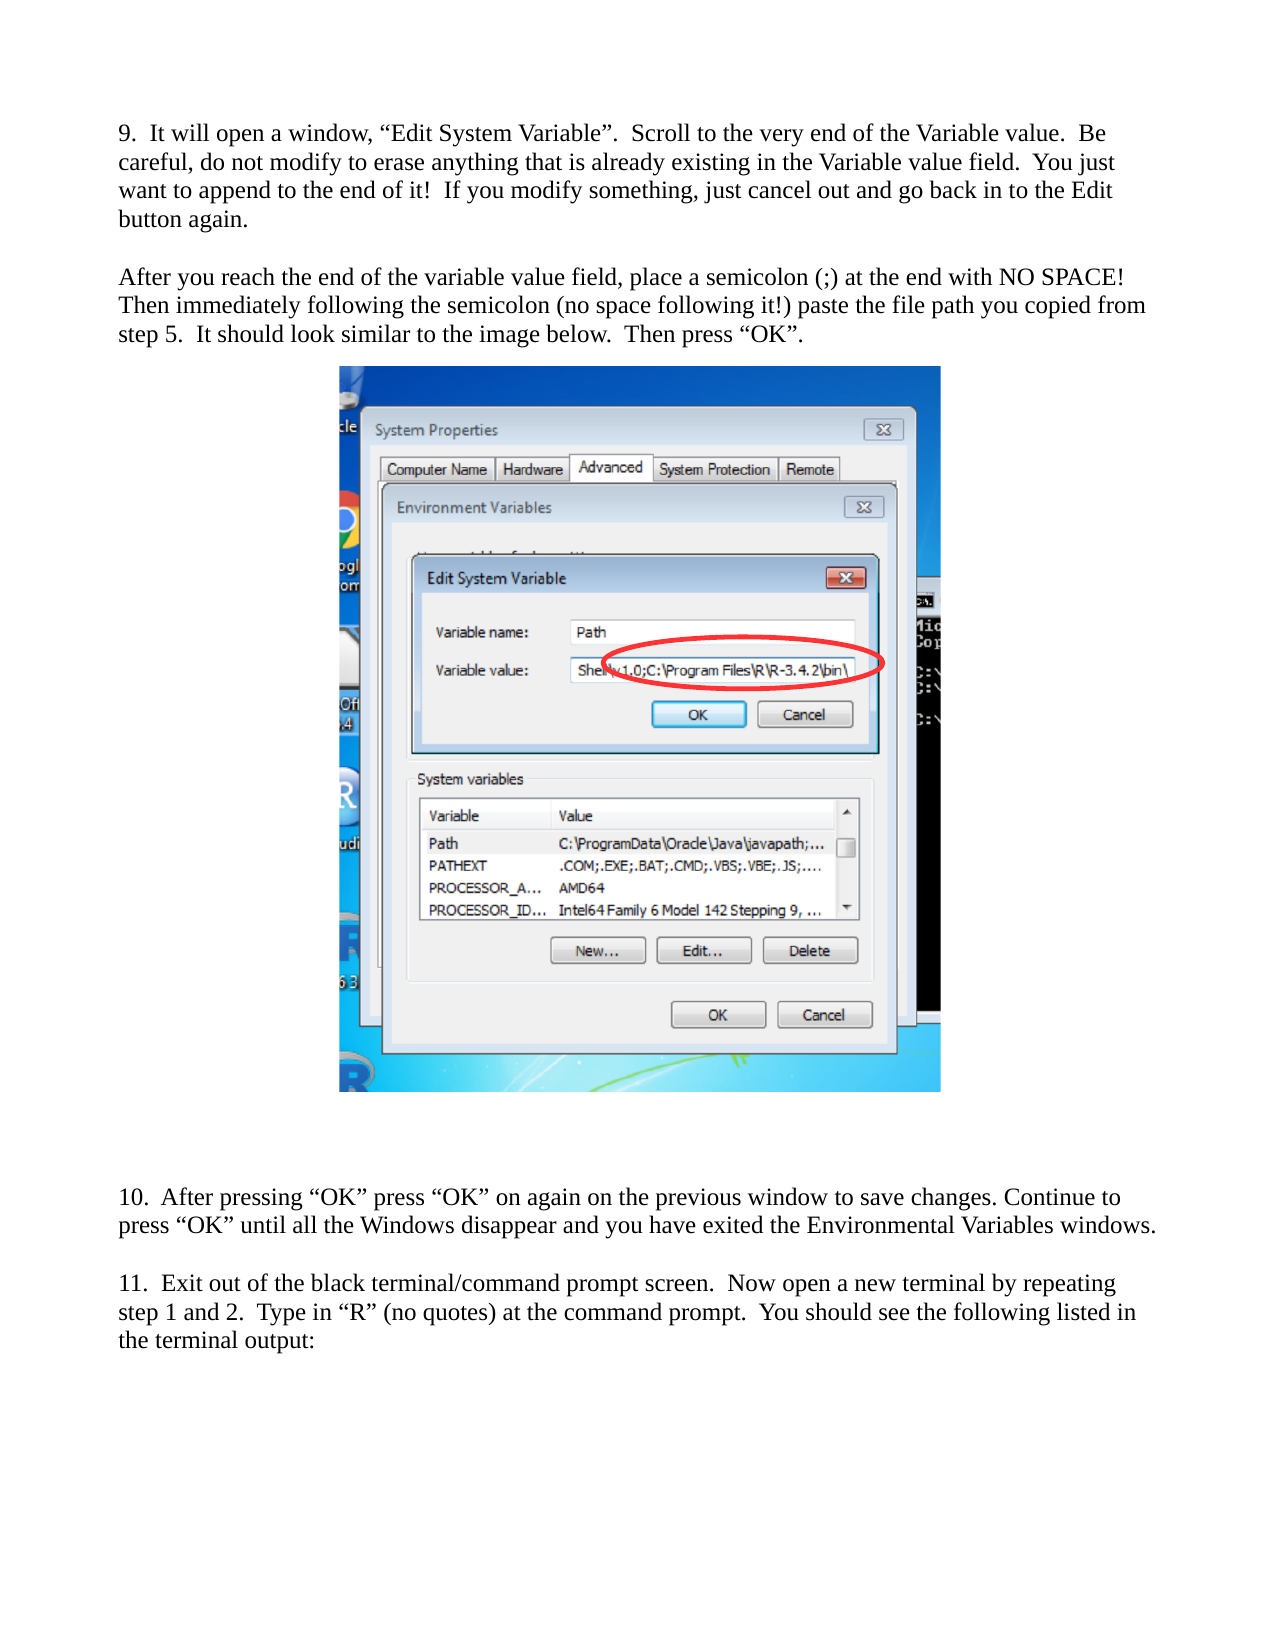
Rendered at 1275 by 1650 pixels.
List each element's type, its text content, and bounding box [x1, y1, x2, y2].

picture [619, 366, 768, 647]
text 11. Exit out of the black terminal/command prompt screen. Now open a new terminal by repeating step 1 and 2. Type in “R” (no quotes) at the command prompt. You should see the following listed in the terminal output: [118, 1268, 1157, 1354]
text 9. It will open a window, “Edit System Variable”. Scroll to the very end of the Variable value. Be careful, do not modify to erase anything that is already existing in the Variable value field. You just want to append to the end of it! If you modify something, just cancel out and go back in to the Edit button again. [118, 118, 1157, 233]
picture [619, 640, 768, 686]
text After you reach the end of the variable value field, place a semicolon (;) at the end with NO SPACE!Then immediately following the semicolon (no space following it!) paste the file path you copied from step 5. It should look similar to the image below. Then press “OK”. [118, 262, 1157, 348]
text 10. After pressing “OK” press “OK” on again on the previous window to save changes. Continue to press “OK” until all the Windows disappear and you have exited the Environmental Variables windows. [118, 1182, 1157, 1239]
picture [619, 678, 768, 1092]
